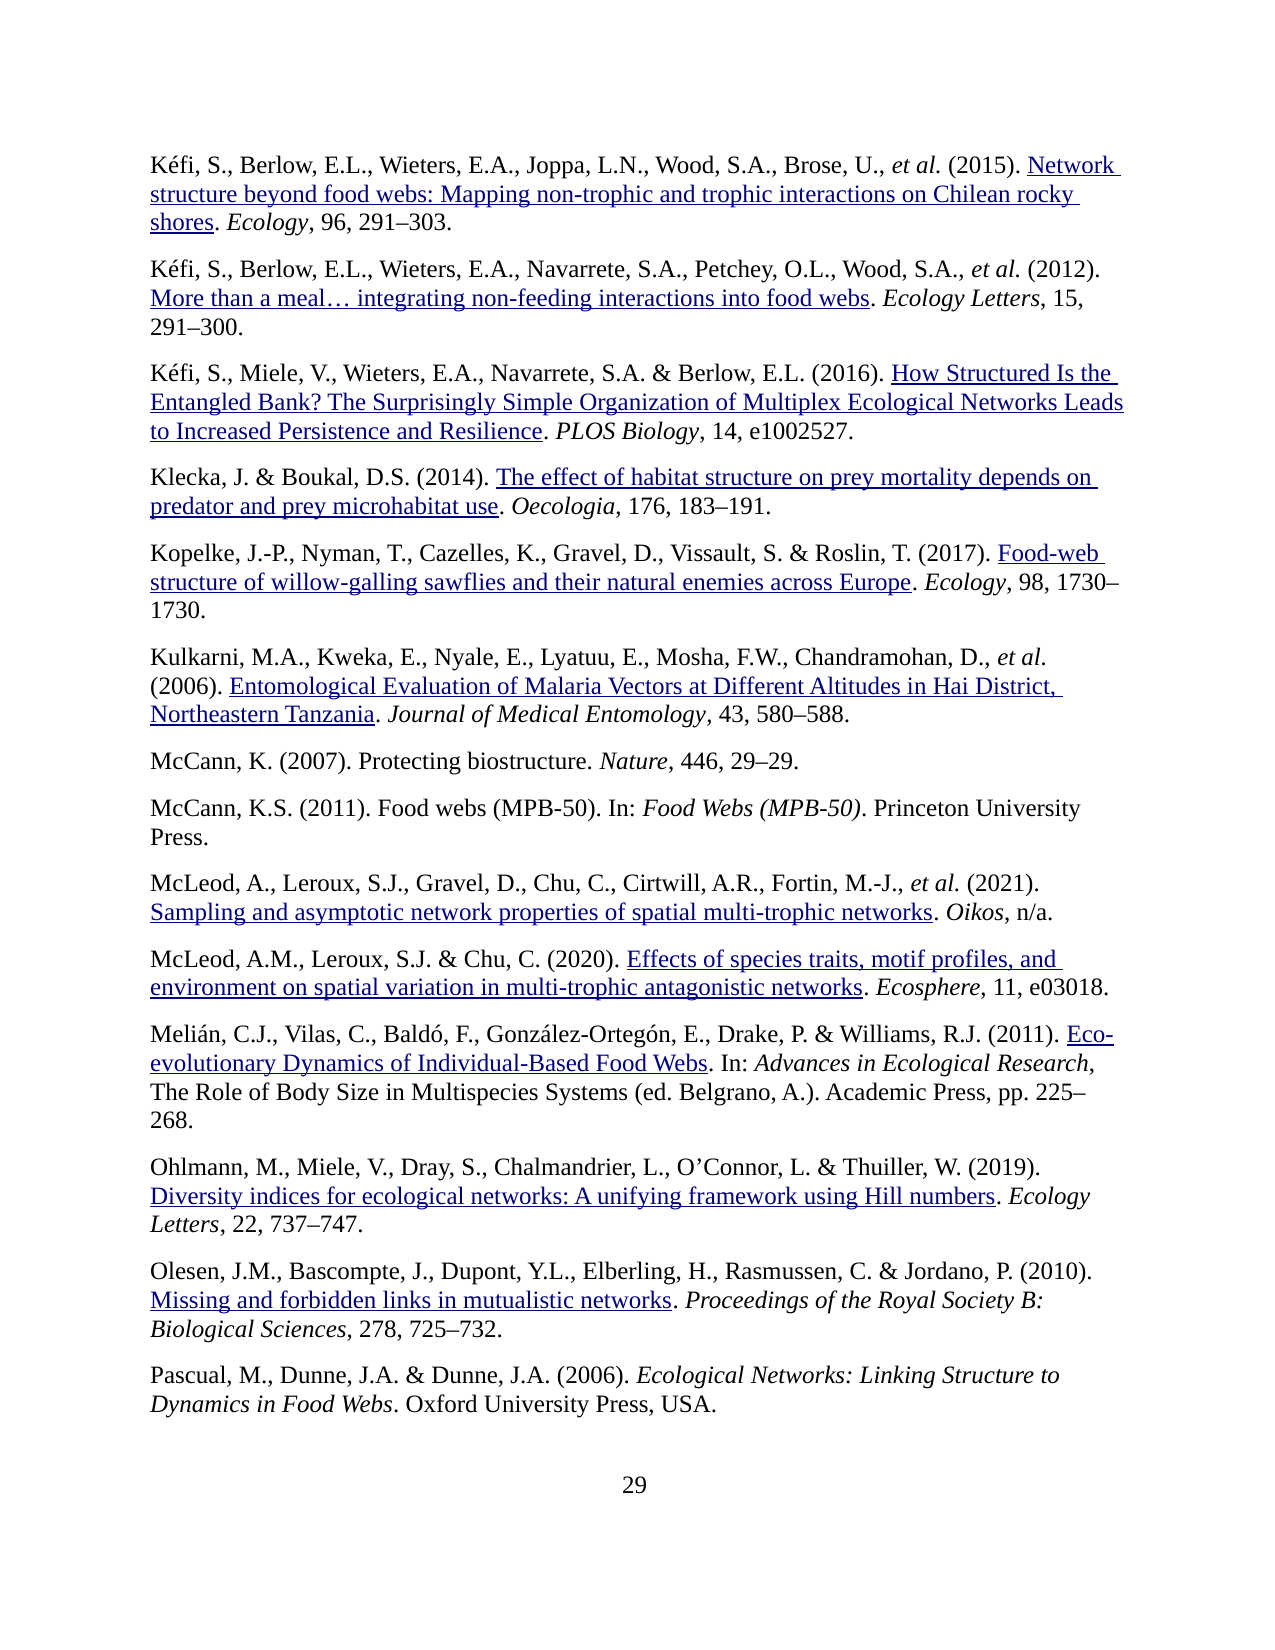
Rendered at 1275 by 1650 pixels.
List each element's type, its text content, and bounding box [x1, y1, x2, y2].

text McCann, K.S. (2011). Food webs (MPB-50). In: Food Webs (MPB-50). Princeton University Press. [150, 793, 1125, 850]
text McCann, K. (2007). Protecting biostructure. Nature, 446, 29–29. [150, 746, 1125, 775]
text Melián, C.J., Vilas, C., Baldó, F., González-Ortegón, E., Drake, P. & Williams, R.J. (2011). Eco-evolutionary Dynamics of Individual-Based Food Webs. In: Advances in Ecological Research, The Role of Body Size in Multispecies Systems (ed. Belgrano, A.). Academic Press, pp. 225–268. [150, 1019, 1125, 1134]
text Klecka, J. & Boukal, D.S. (2014). The effect of habitat structure on prey mortality depends on predator and prey microhabitat use. Oecologia, 176, 183–191. [150, 462, 1125, 520]
text Pascual, M., Dunne, J.A. & Dunne, J.A. (2006). Ecological Networks: Linking Structure to Dynamics in Food Webs. Oxford University Press, USA. [150, 1360, 1125, 1418]
text Kéfi, S., Miele, V., Wieters, E.A., Navarrete, S.A. & Berlow, E.L. (2016). How Structured Is the Entangled Bank? The Surprisingly Simple Organization of Multiplex Ecological Networks Leads to Increased Persistence and Resilience. PLOS Biology, 14, e1002527. [150, 358, 1125, 444]
text Kulkarni, M.A., Kweka, E., Nyale, E., Lyatuu, E., Mosha, F.W., Chandramohan, D., et al. (2006). Entomological Evaluation of Malaria Vectors at Different Altitudes in Hai District, Northeastern Tanzania. Journal of Medical Entomology, 43, 580–588. [150, 642, 1125, 728]
text Kéfi, S., Berlow, E.L., Wieters, E.A., Joppa, L.N., Wood, S.A., Brose, U., et al. (2015). Network structure beyond food webs: Mapping non-trophic and trophic interactions on Chilean rocky shores. Ecology, 96, 291–303. [150, 150, 1125, 236]
text Olesen, J.M., Bascompte, J., Dupont, Y.L., Elberling, H., Rasmussen, C. & Jordano, P. (2010). Missing and forbidden links in mutualistic networks. Proceedings of the Royal Society B: Biological Sciences, 278, 725–732. [150, 1256, 1125, 1342]
text Kéfi, S., Berlow, E.L., Wieters, E.A., Navarrete, S.A., Petchey, O.L., Wood, S.A., et al. (2012). More than a meal… integrating non-feeding interactions into food webs. Ecology Letters, 15, 291–300. [150, 254, 1125, 340]
text Ohlmann, M., Miele, V., Dray, S., Chalmandrier, L., O’Connor, L. & Thuiller, W. (2019). Diversity indices for ecological networks: A unifying framework using Hill numbers. Ecology Letters, 22, 737–747. [150, 1152, 1125, 1238]
text McLeod, A.M., Leroux, S.J. & Chu, C. (2020). Effects of species traits, motif profiles, and environment on spatial variation in multi-trophic antagonistic networks. Ecosphere, 11, e03018. [150, 944, 1125, 1001]
text McLeod, A., Leroux, S.J., Gravel, D., Chu, C., Cirtwill, A.R., Fortin, M.-J., et al. (2021). Sampling and asymptotic network properties of spatial multi-trophic networks. Oikos, n/a. [150, 868, 1125, 926]
text Kopelke, J.-P., Nyman, T., Cazelles, K., Gravel, D., Vissault, S. & Roslin, T. (2017). Food-web structure of willow-galling sawflies and their natural enemies across Europe. Ecology, 98, 1730–1730. [150, 538, 1125, 624]
